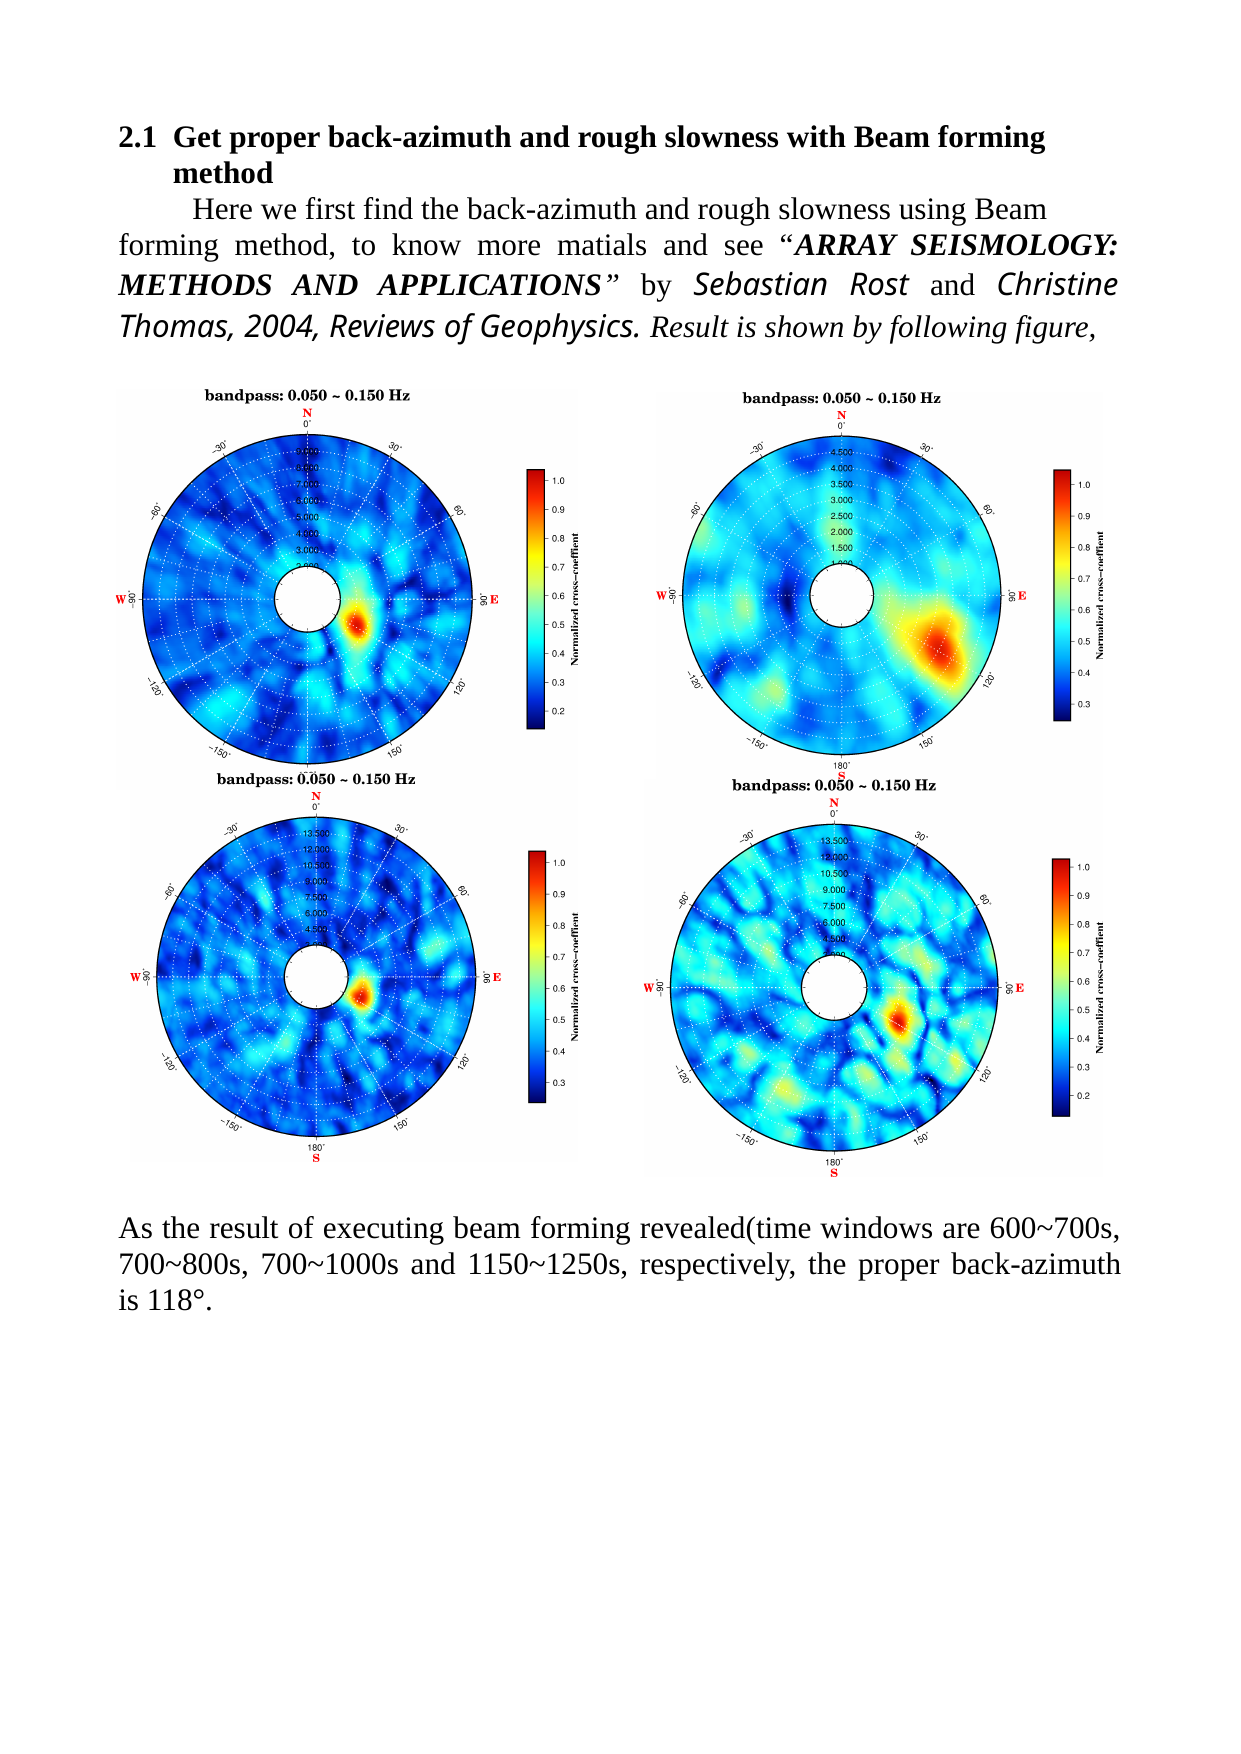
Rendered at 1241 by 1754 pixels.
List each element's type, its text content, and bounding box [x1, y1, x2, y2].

text method [118, 154, 1122, 190]
picture [643, 392, 1103, 1177]
text Here we first find the back-azimuth and rough slowness using Beam [118, 190, 1122, 226]
text forming method, to know more matials and see “ARRAY SEISMOLOGY: METHODS AND APPLICATIONS” by Sebastian Rost and Christine Thomas, 2004, Reviews of Geophysics. Result is shown by following figure, [118, 226, 1122, 347]
picture [115, 389, 578, 1162]
text As the result of executing beam forming revealed(time windows are 600~700s, 700~800s, 700~1000s and 1150~1250s, respectively, the proper back-azimuth is 118°. [118, 1209, 1122, 1317]
text 2.1 Get proper back-azimuth and rough slowness with Beam forming [118, 118, 1122, 154]
